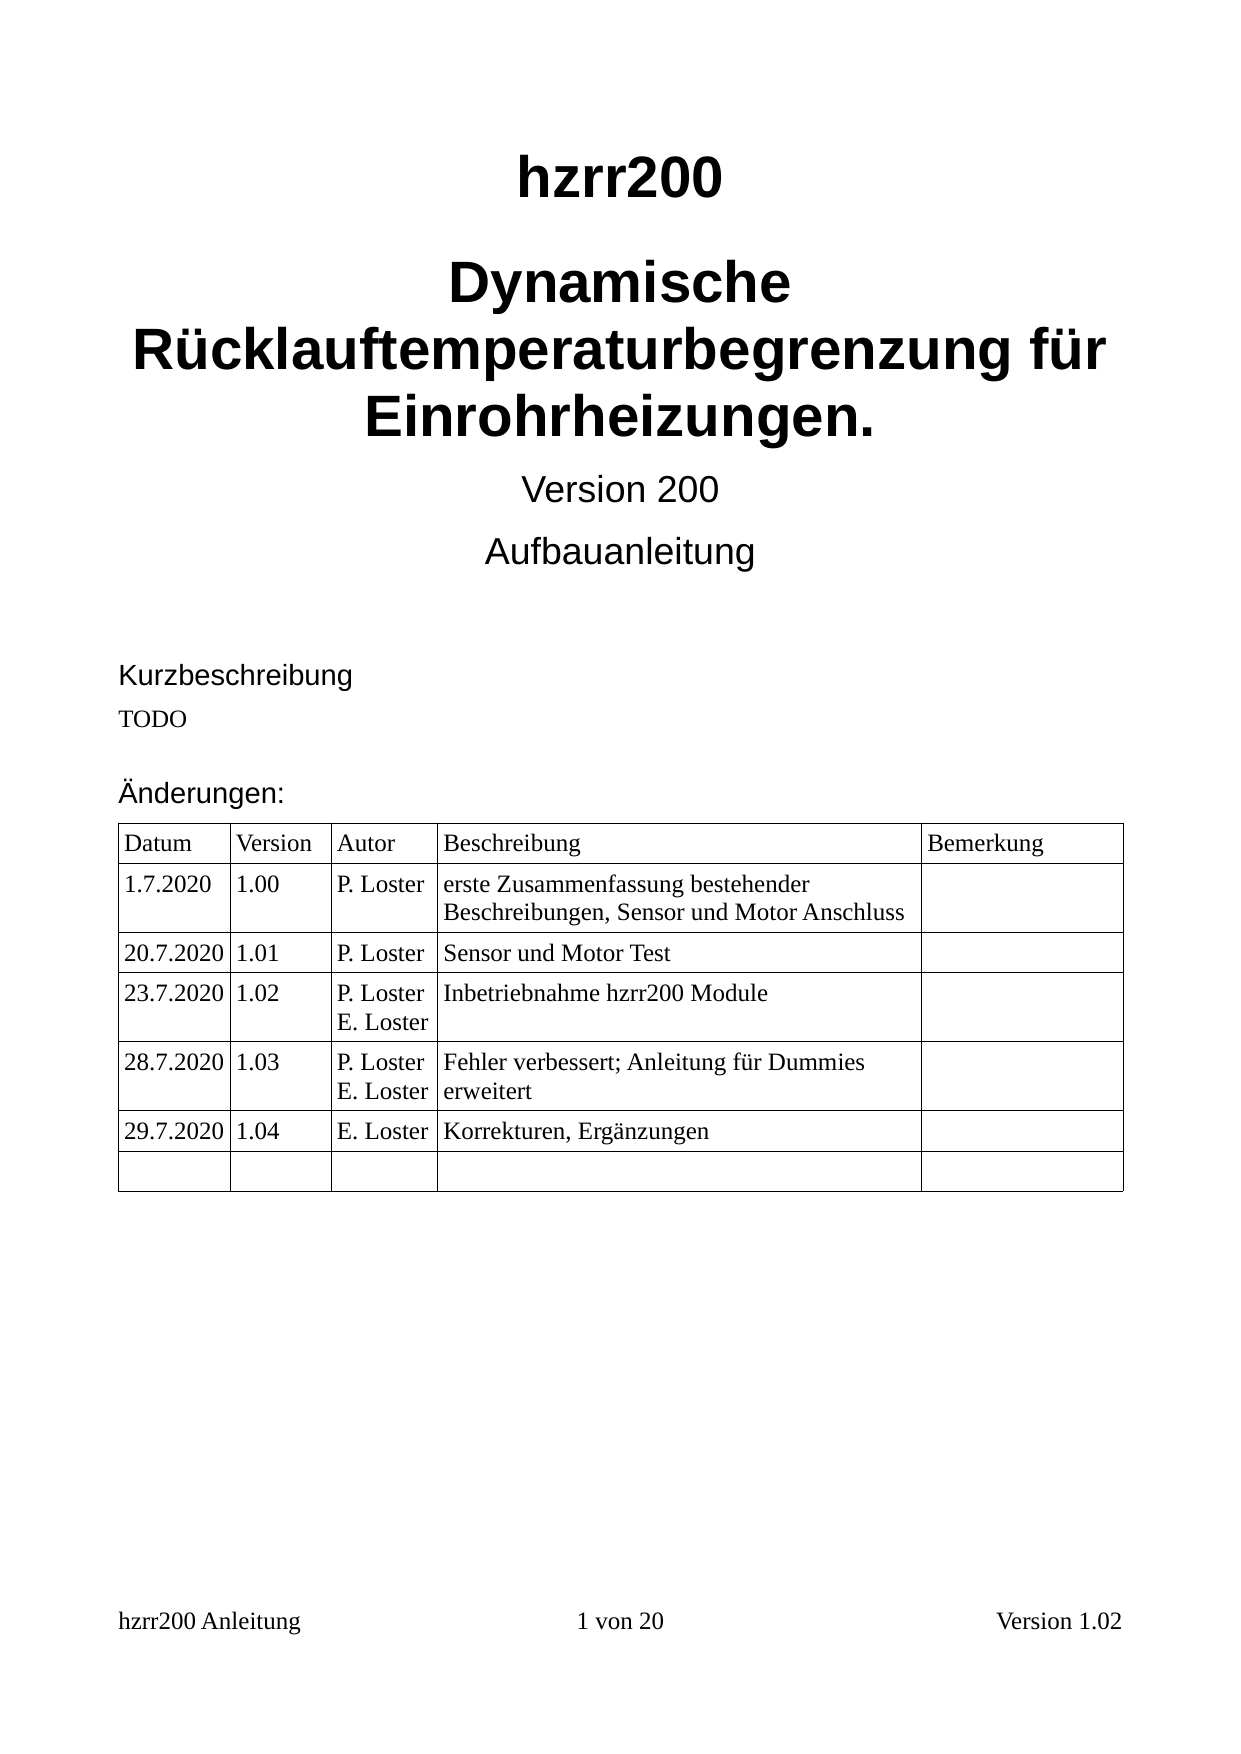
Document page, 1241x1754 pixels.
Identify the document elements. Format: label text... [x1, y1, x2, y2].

table_cell P. Loster [332, 864, 437, 932]
table_cell erste Zusammenfassung bestehender Beschreibungen, Sensor und Motor Anschluss [438, 864, 921, 932]
table_cell 1.03 [231, 1042, 331, 1110]
table_header Version [231, 824, 331, 863]
table_cell P. Loster E. Loster [332, 973, 437, 1041]
table_cell P. Loster [332, 933, 437, 972]
table_cell 1.01 [231, 933, 331, 972]
table_cell 1.7.2020 [119, 864, 230, 932]
table_cell 1.00 [231, 864, 331, 932]
subtitle Kurzbeschreibung [118, 658, 1122, 691]
table_cell [922, 1111, 1123, 1151]
table_cell [922, 933, 1123, 972]
table_cell [922, 864, 1123, 932]
subtitle Aufbauanleitung [118, 529, 1122, 573]
table_header Datum [119, 824, 230, 863]
table_cell 1.04 [231, 1111, 331, 1151]
table_cell P. Loster E. Loster [332, 1042, 437, 1110]
table_cell [438, 1152, 921, 1191]
table_header Beschreibung [438, 824, 921, 863]
subtitle Änderungen: [118, 776, 1122, 810]
table_cell 20.7.2020 [119, 933, 230, 972]
table_cell 23.7.2020 [119, 973, 230, 1041]
table_cell [922, 1152, 1123, 1191]
table_header Bemerkung [922, 824, 1123, 863]
table_cell [231, 1152, 331, 1191]
table_header Autor [332, 824, 437, 863]
table_cell Korrekturen, Ergänzungen [438, 1111, 921, 1151]
table_cell [922, 973, 1123, 1041]
title hzrr200 [118, 143, 1122, 210]
table_cell Fehler verbessert; Anleitung für Dummies erweitert [438, 1042, 921, 1110]
subtitle Version 200 [118, 468, 1122, 511]
table_cell 28.7.2020 [119, 1042, 230, 1110]
table_cell 1.02 [231, 973, 331, 1041]
text TODO [118, 704, 1122, 733]
table_cell [119, 1152, 230, 1191]
table_cell Inbetriebnahme hzrr200 Module [438, 973, 921, 1041]
table_cell 29.7.2020 [119, 1111, 230, 1151]
title Dynamische Rücklauftemperaturbegrenzung für Einrohrheizungen. [118, 248, 1122, 449]
table_cell [332, 1152, 437, 1191]
table_cell E. Loster [332, 1111, 437, 1151]
table_cell [922, 1042, 1123, 1110]
table_cell Sensor und Motor Test [438, 933, 921, 972]
